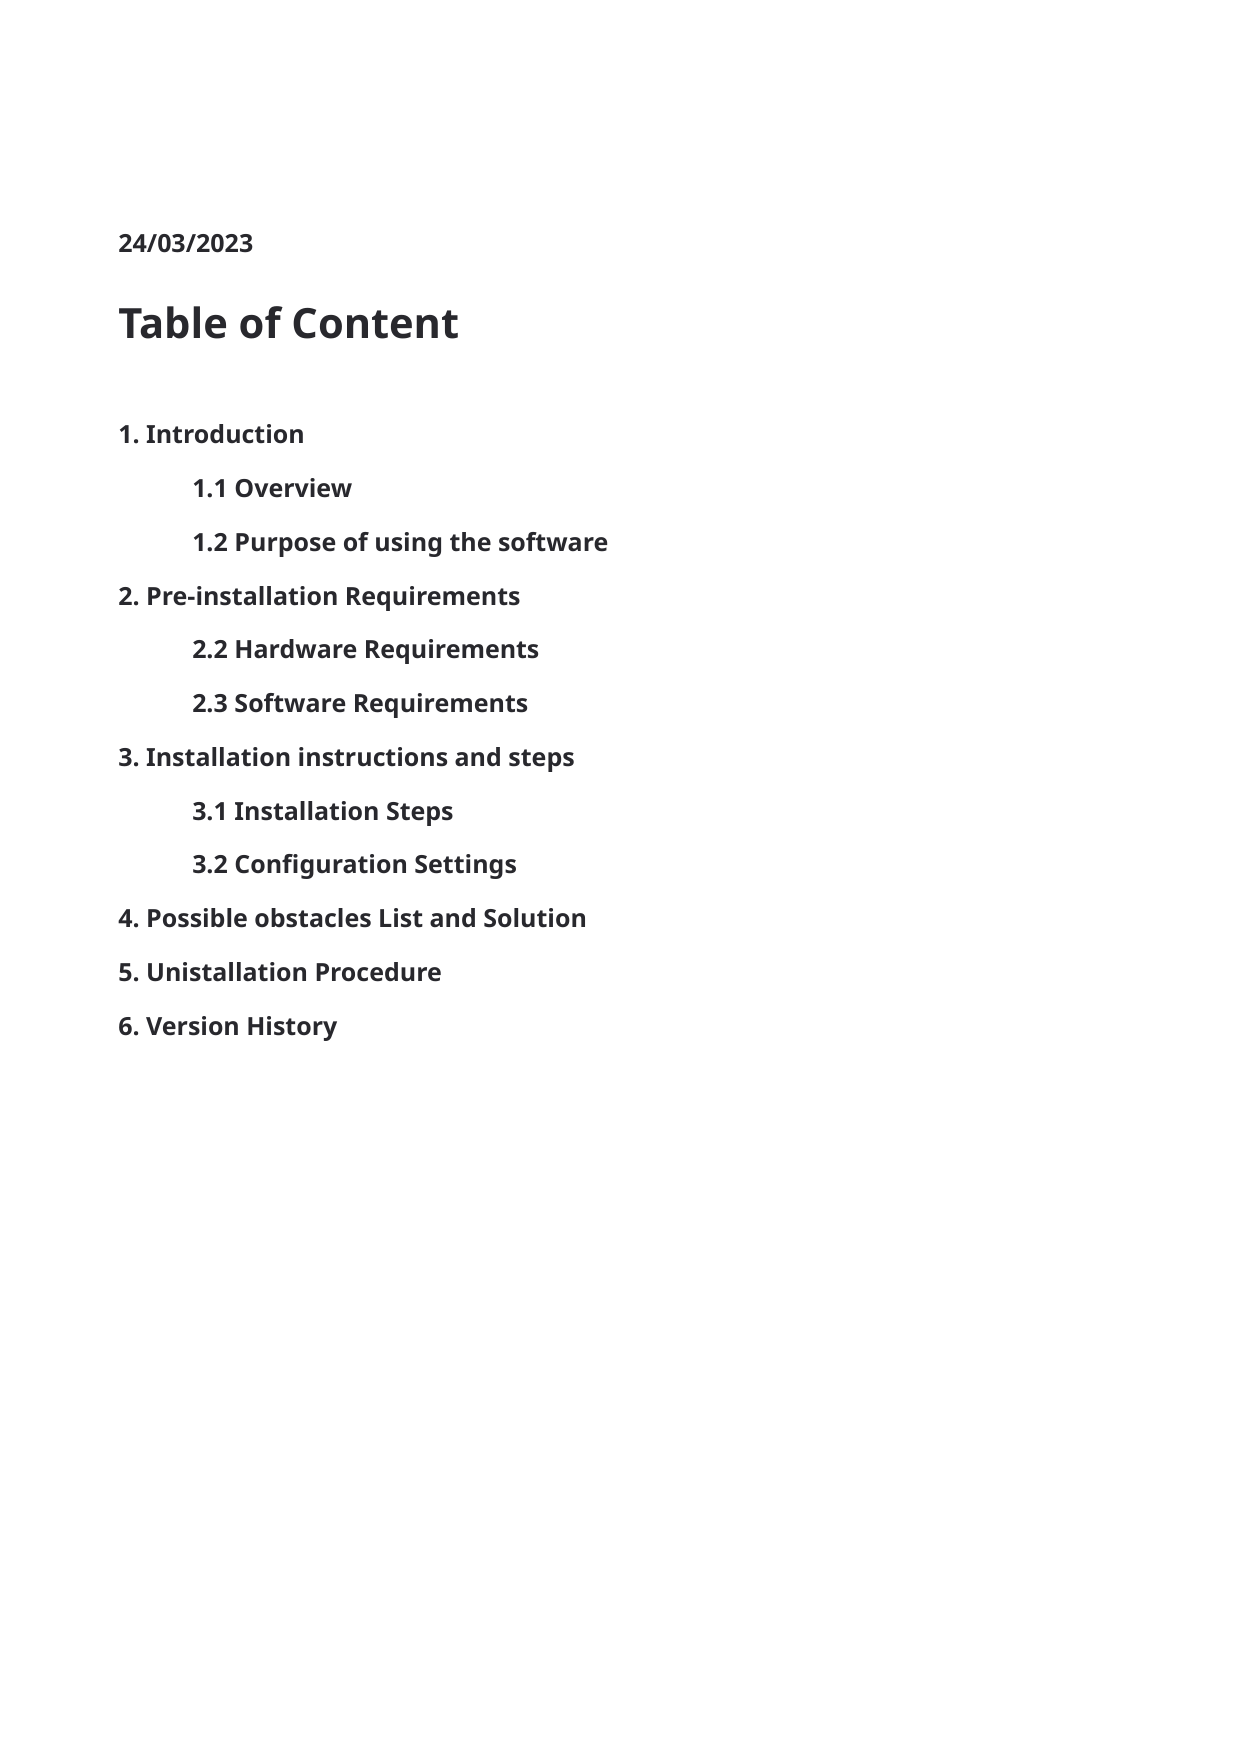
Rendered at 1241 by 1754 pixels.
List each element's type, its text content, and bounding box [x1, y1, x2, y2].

text 1.1 Overview [118, 471, 1122, 505]
text 2.3 Software Requirements [118, 686, 1122, 720]
text 5. Unistallation Procedure [118, 954, 1122, 988]
text 1.2 Purpose of using the software [118, 524, 1122, 558]
text 24/03/2023 [118, 226, 1122, 260]
text 3. Installation instructions and steps [118, 739, 1122, 773]
text 3.2 Configuration Settings [118, 847, 1122, 881]
text 2.2 Hardware Requirements [118, 632, 1122, 666]
text 2. Pre-installation Requirements [118, 578, 1122, 612]
text 1. Introduction [118, 417, 1122, 451]
text 6. Version History [118, 1008, 1122, 1042]
subtitle Table of Content [118, 294, 1122, 351]
text 3.1 Installation Steps [118, 793, 1122, 827]
text 4. Possible obstacles List and Solution [118, 901, 1122, 935]
